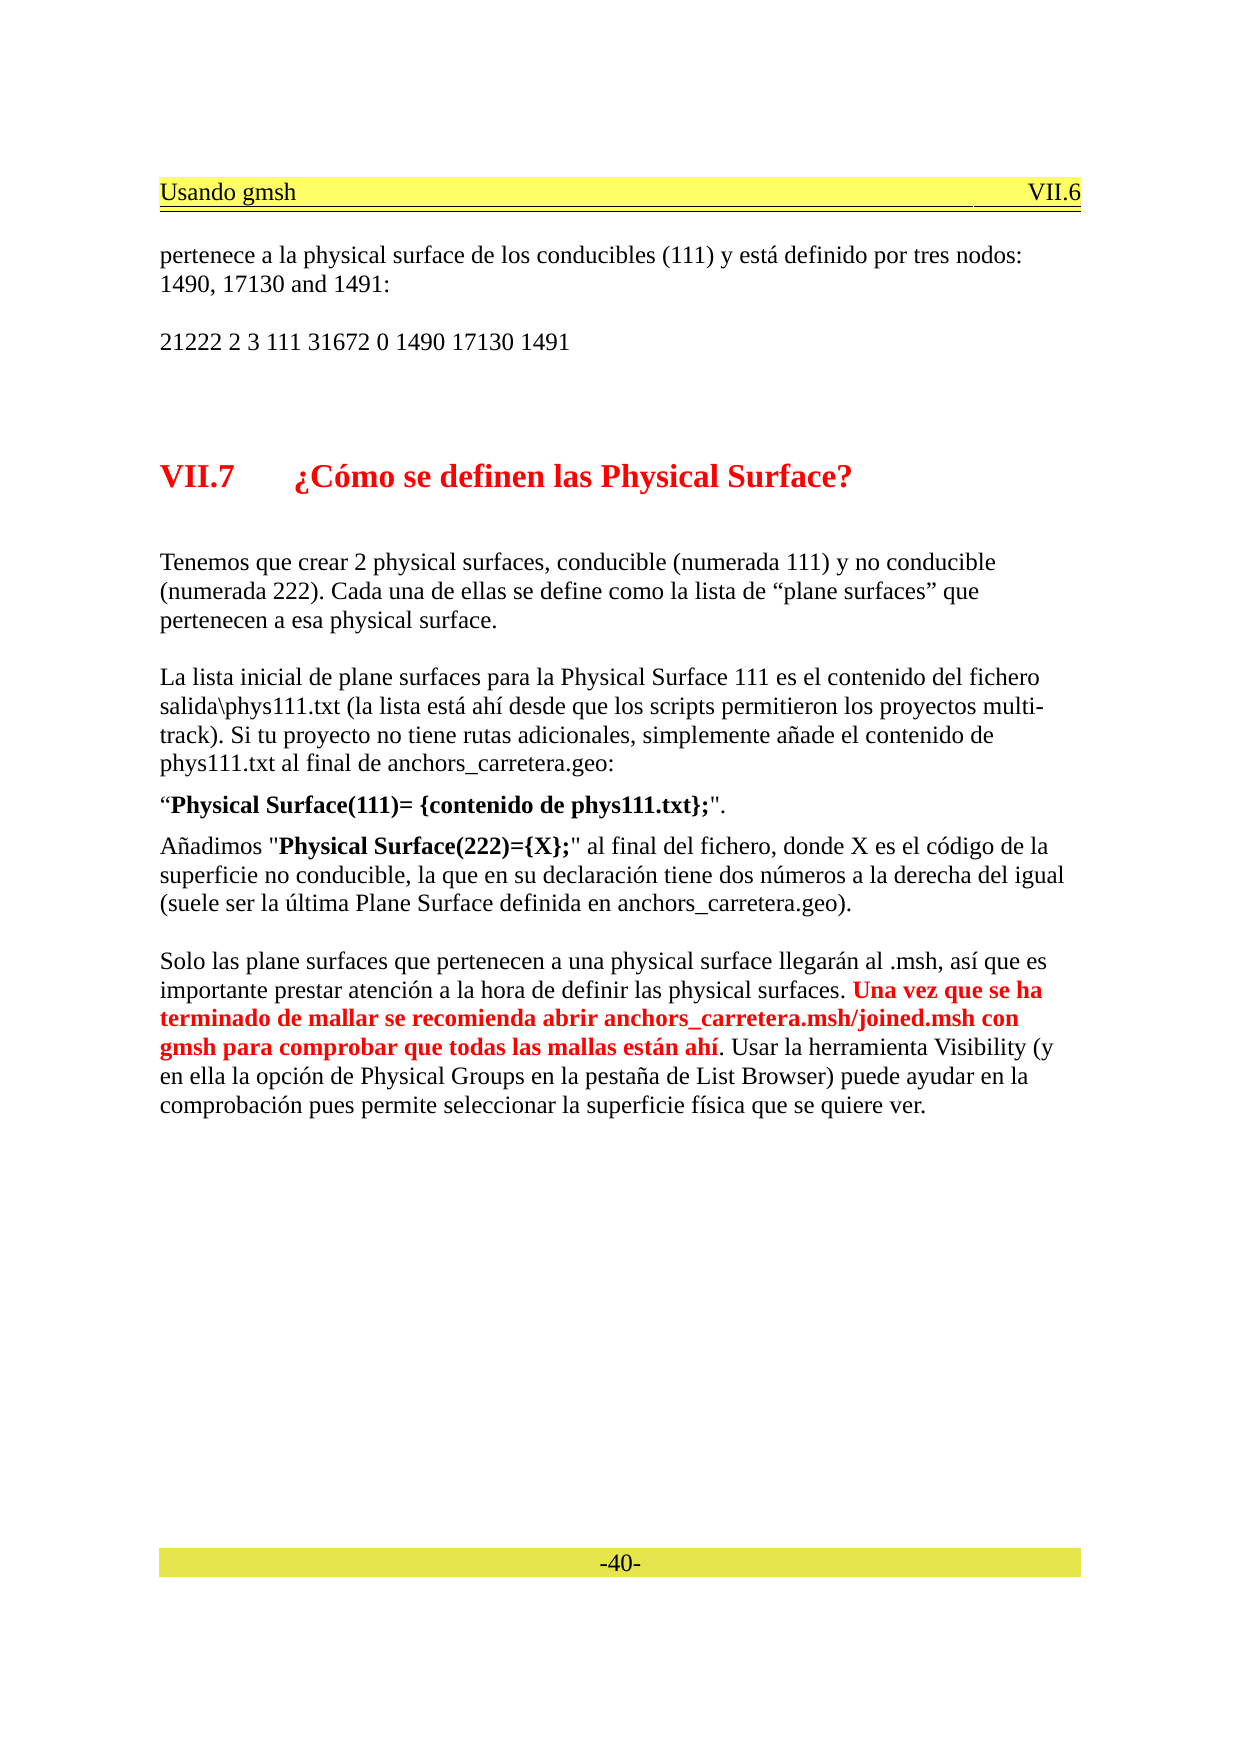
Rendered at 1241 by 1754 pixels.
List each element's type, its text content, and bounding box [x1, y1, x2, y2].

text Tenemos que crear 2 physical surfaces, conducible (numerada 111) y no conducible (numerada 222). Cada una de ellas se define como la lista de “plane surfaces” que pertenecen a esa physical surface. La lista inicial de plane surfaces para la Physical Surface 111 es el contenido del fichero salida\phys111.txt (la lista está ahí desde que los scripts permitieron los proyectos multi-track). Si tu proyecto no tiene rutas adicionales, simplemente añade el contenido de phys111.txt al final de anchors_carretera.geo: [159, 547, 1081, 777]
text pertenece a la physical surface de los conducibles (111) y está definido por tres nodos: 1490, 17130 and 1491: 21222 2 3 111 31672 0 1490 17130 1491 [159, 240, 1081, 355]
text “Physical Surface(111)= {contenido de phys111.txt};". [159, 790, 1081, 818]
text Añadimos "Physical Surface(222)={X};" al final del fichero, donde X es el código de la superficie no conducible, la que en su declaración tiene dos números a la derecha del igual (suele ser la última Plane Surface definida en anchors_carretera.geo). Solo las plane surfaces que pertenecen a una physical surface llegarán al .msh, así que es importante prestar atención a la hora de definir las physical surfaces. Una vez que se ha terminado de mallar se recomienda abrir anchors_carretera.msh/joined.msh con gmsh para comprobar que todas las mallas están ahí. Usar la herramienta Visibility (y en ella la opción de Physical Groups en la pestaña de List Browser) puede ayudar en la comprobación pues permite seleccionar la superficie física que se quiere ver. [159, 831, 1081, 1118]
subtitle ¿Cómo se definen las Physical Surface? [159, 456, 1081, 495]
